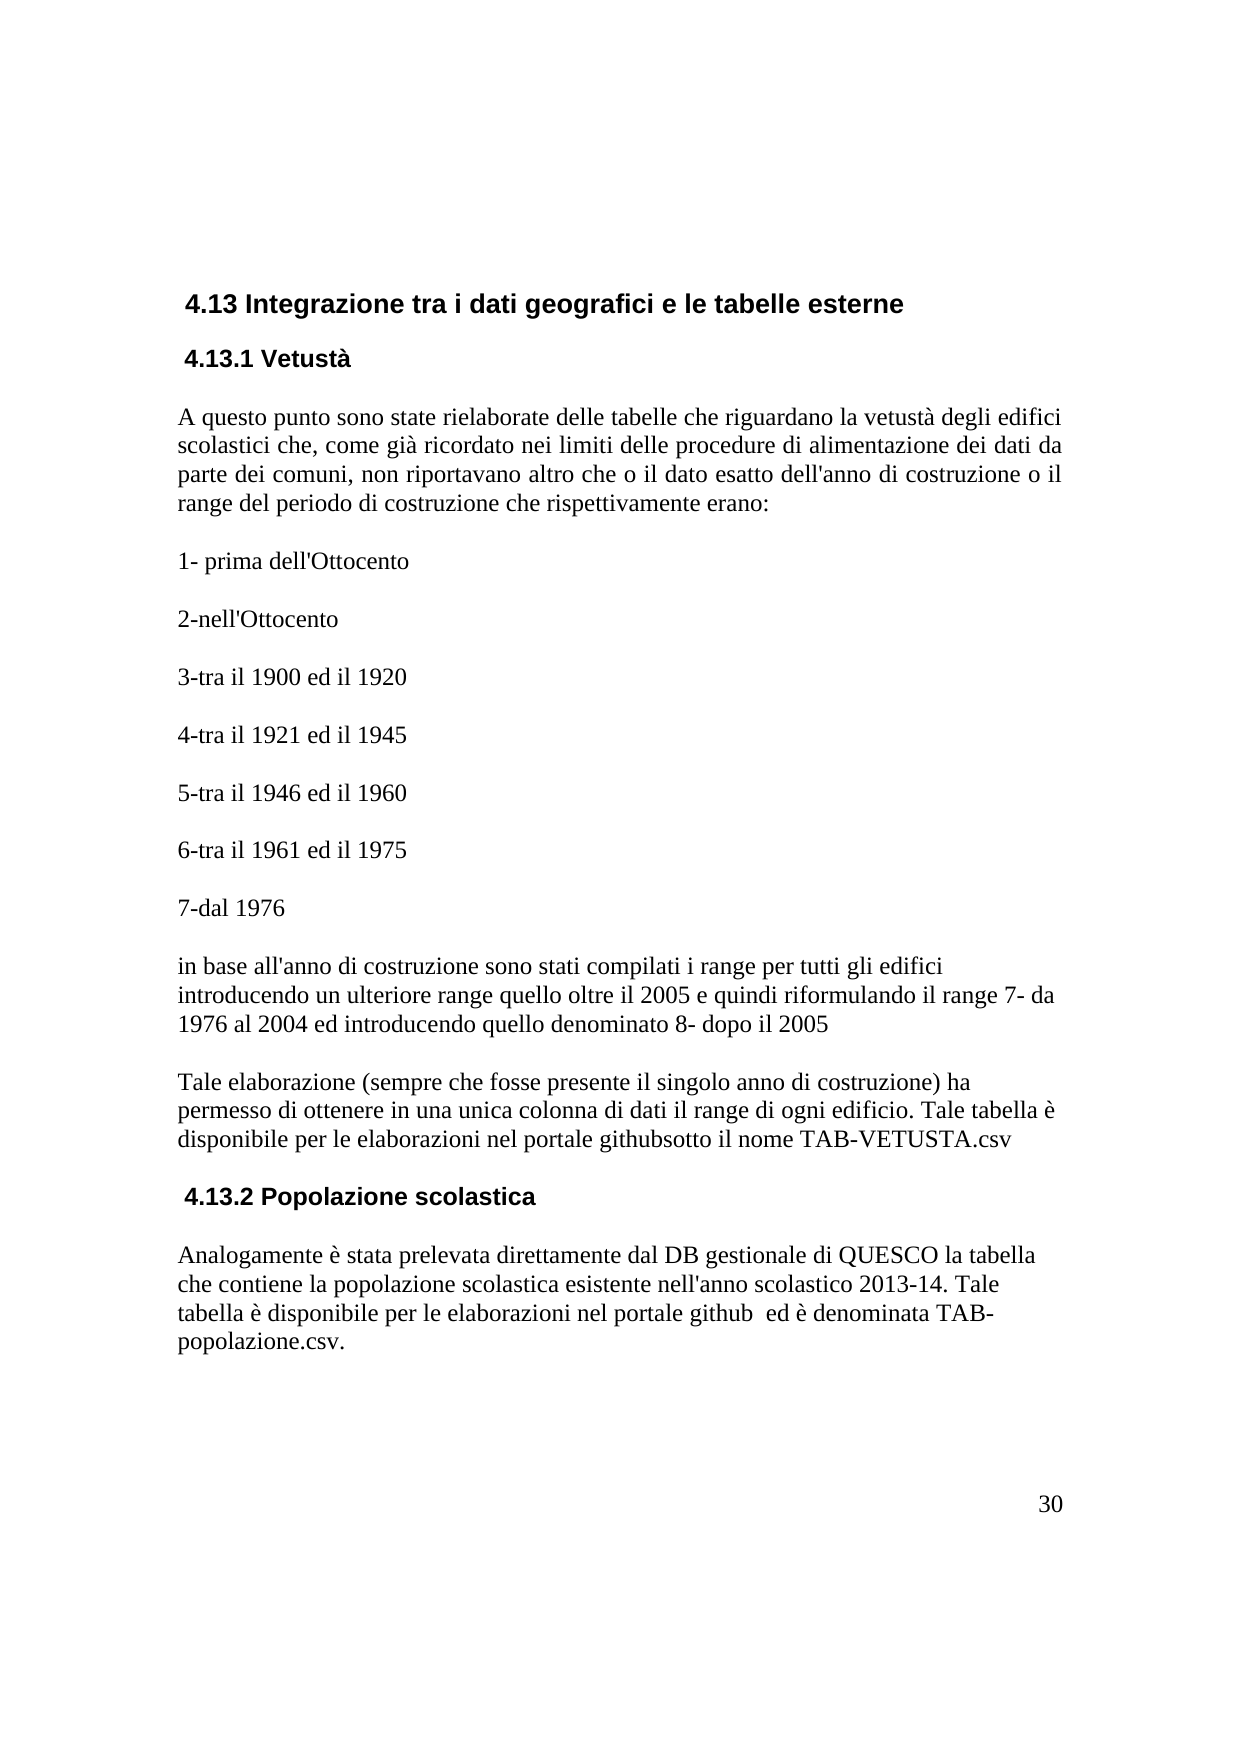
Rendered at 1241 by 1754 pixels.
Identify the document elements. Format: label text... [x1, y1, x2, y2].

text Tale elaborazione (sempre che fosse presente il singolo anno di costruzione) ha permesso di ottenere in una unica colonna di dati il range di ogni edificio. Tale tabella è disponibile per le elaborazioni nel portale githubsotto il nome TAB-VETUSTA.csv [177, 1067, 1063, 1153]
text 4-tra il 1921 ed il 1945 [177, 720, 1063, 748]
text 3-tra il 1900 ed il 1920 [177, 662, 1063, 691]
subtitle Popolazione scolastica [177, 1182, 1063, 1211]
text Analogamente è stata prelevata direttamente dal DB gestionale di QUESCO la tabella che contiene la popolazione scolastica esistente nell'anno scolastico 2013-14. Tale tabella è disponibile per le elaborazioni nel portale github ed è denominata TAB-popolazione.csv. [177, 1240, 1063, 1355]
text A questo punto sono state rielaborate delle tabelle che riguardano la vetustà degli edifici scolastici che, come già ricordato nei limiti delle procedure di alimentazione dei dati da parte dei comuni, non riportavano altro che o il dato esatto dell'anno di costruzione o il range del periodo di costruzione che rispettivamente erano: [177, 402, 1063, 517]
text 5-tra il 1946 ed il 1960 [177, 778, 1063, 806]
text 7-dal 1976 [177, 893, 1063, 922]
text 6-tra il 1961 ed il 1975 [177, 836, 1063, 864]
text 1- prima dell'Ottocento [177, 546, 1063, 575]
text 2-nell'Ottocento [177, 604, 1063, 633]
subtitle Vetustà [177, 344, 1063, 373]
subtitle Integrazione tra i dati geografici e le tabelle esterne [177, 288, 1063, 319]
text in base all'anno di costruzione sono stati compilati i range per tutti gli edifici introducendo un ulteriore range quello oltre il 2005 e quindi riformulando il range 7- da 1976 al 2004 ed introducendo quello denominato 8- dopo il 2005 [177, 951, 1063, 1038]
